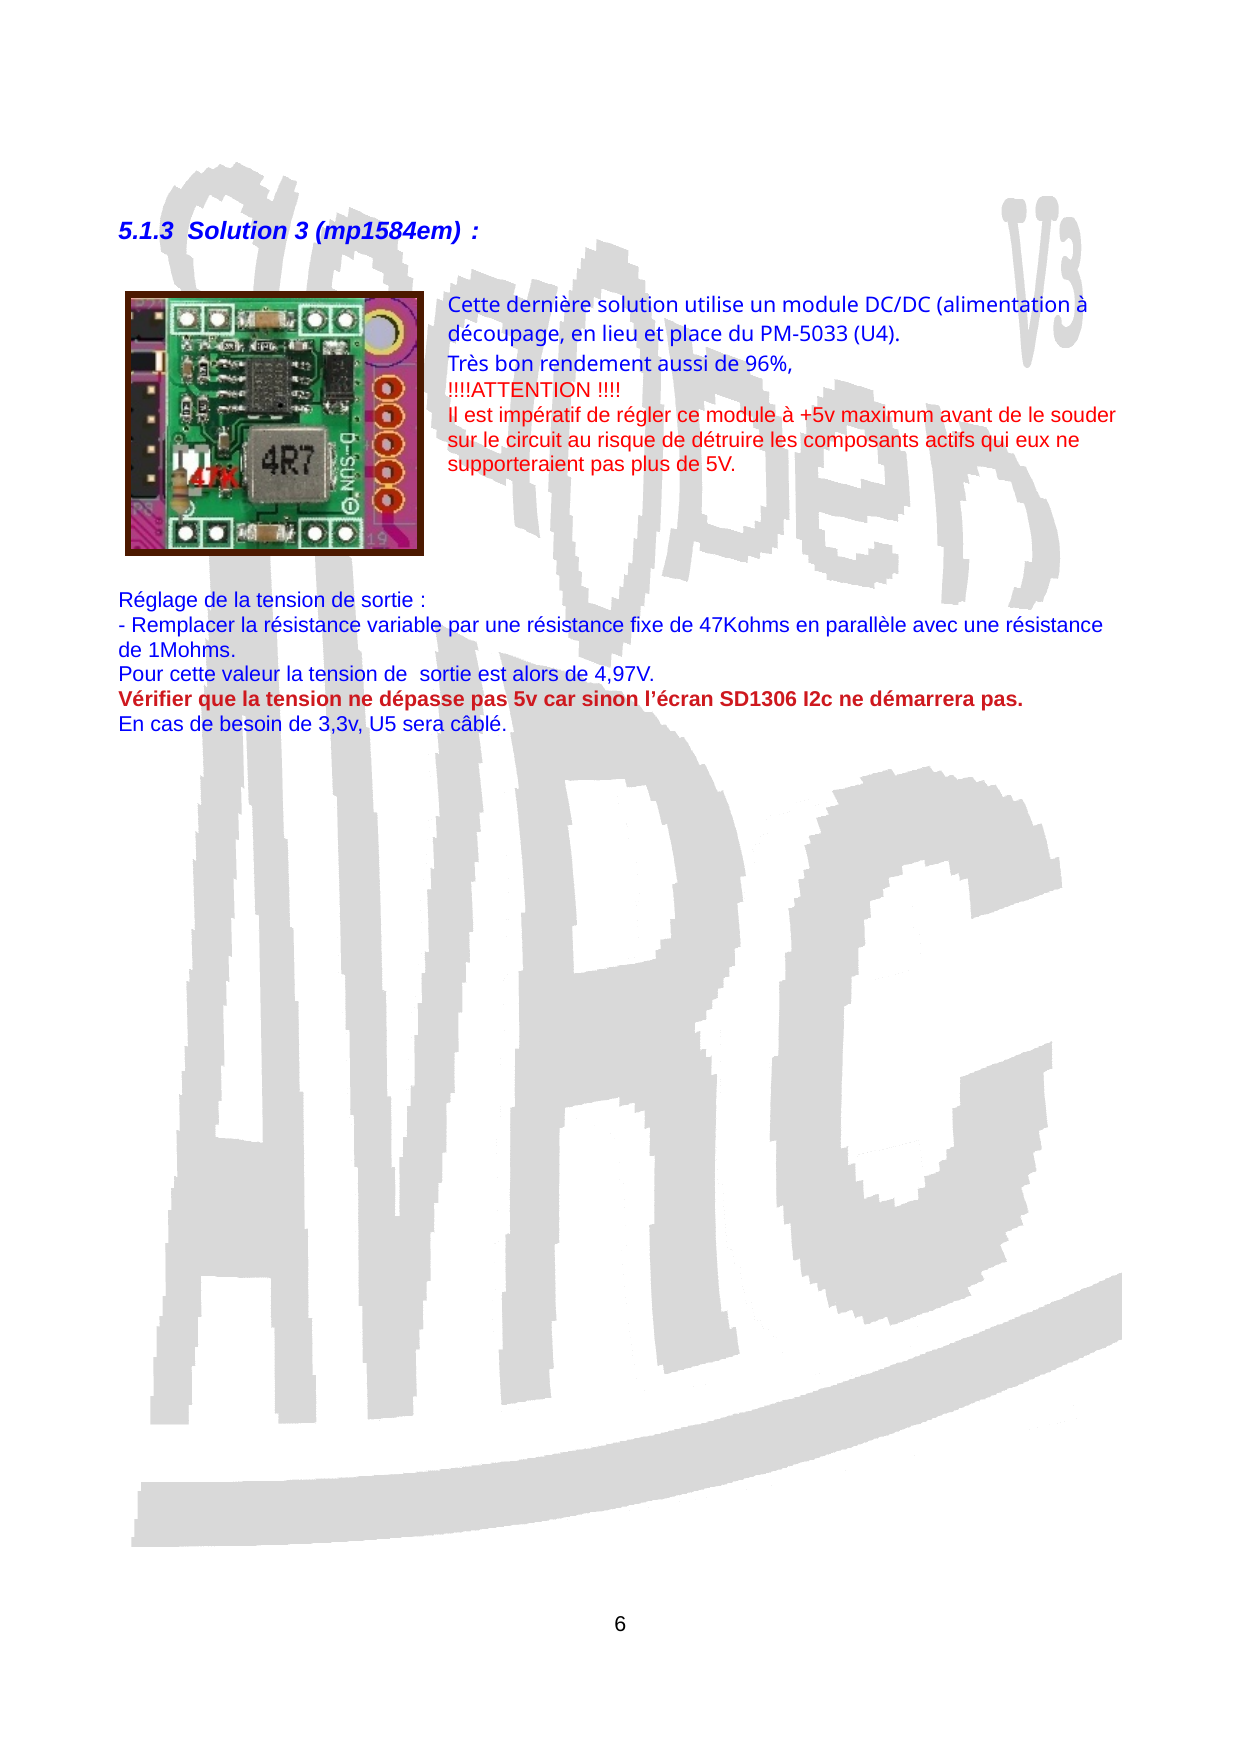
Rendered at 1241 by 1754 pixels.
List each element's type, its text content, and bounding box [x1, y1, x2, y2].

text découpage, en lieu et place du PM-5033 (U4). [424, 319, 1122, 348]
text Cette dernière solution utilise un module DC/DC (alimentation à [118, 290, 1122, 319]
text Vérifier que la tension ne dépasse pas 5v car sinon l’écran SD1306 I2c ne démarrera pas. [118, 686, 1122, 711]
picture [131, 298, 417, 549]
text Il est impératif de régler ce module à +5v maximum avant de le souder sur le circuit au risque de détruire les composants actifs qui eux ne supporteraient pas plus de 5V. [424, 402, 1122, 476]
text En cas de besoin de 3,3v, U5 sera câblé. [118, 711, 1122, 736]
text !!!!ATTENTION !!!! [424, 377, 1122, 402]
text Pour cette valeur la tension de sortie est alors de 4,97V. [118, 662, 1122, 686]
text - Remplacer la résistance variable par une résistance fixe de 47Kohms en parallèle avec une résistance de 1Mohms. [118, 612, 1122, 662]
text Très bon rendement aussi de 96%, [424, 348, 1122, 377]
subtitle 5.1.3 Solution 3 (mp1584em) : [118, 216, 1122, 244]
text Réglage de la tension de sortie : [118, 587, 1122, 612]
